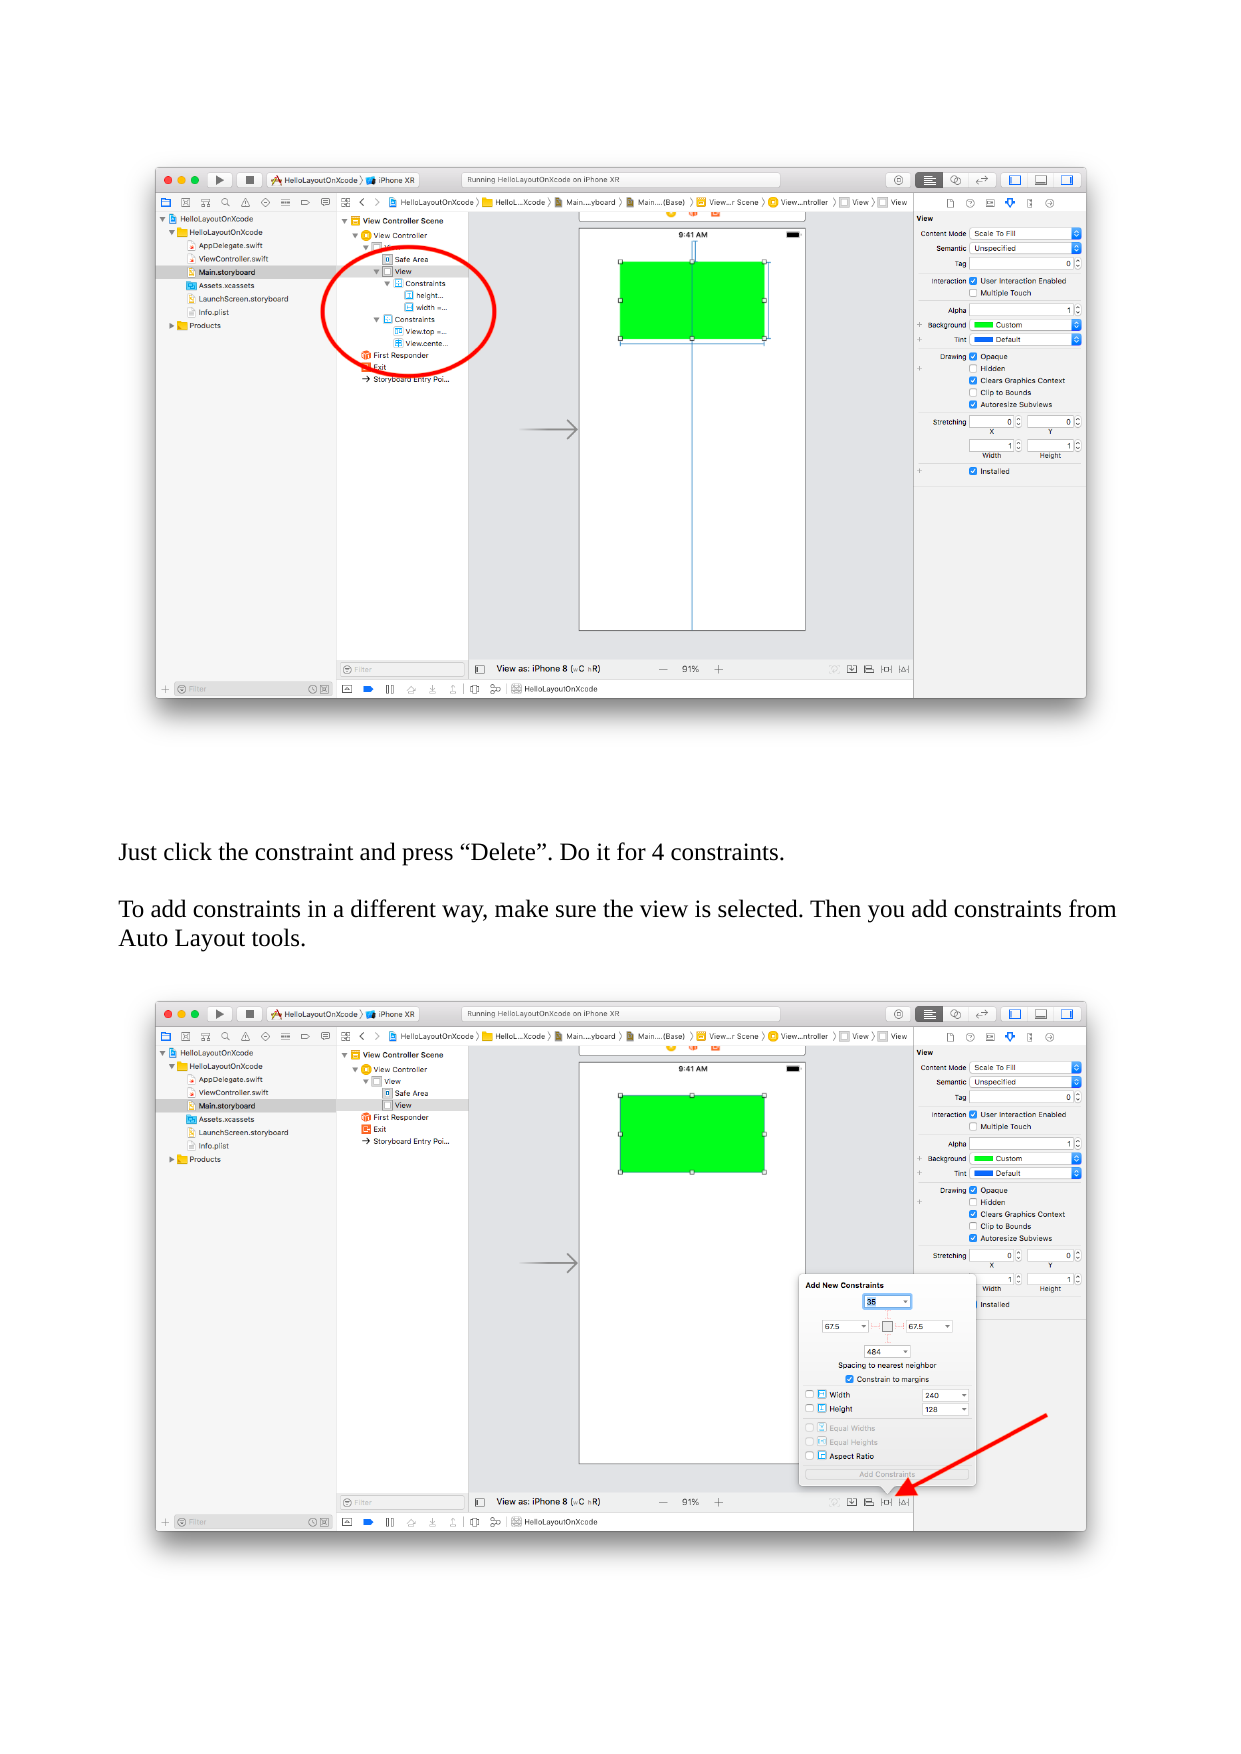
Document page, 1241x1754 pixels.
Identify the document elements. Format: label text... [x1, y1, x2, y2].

picture [118, 980, 1123, 1584]
text To add constraints in a different way, make sure the view is selected. Then you add constraints from Auto Layout tools. [118, 894, 1122, 952]
text Just click the constraint and press “Delete”. Do it for 4 constraints. [118, 837, 1122, 865]
picture [118, 146, 1123, 751]
